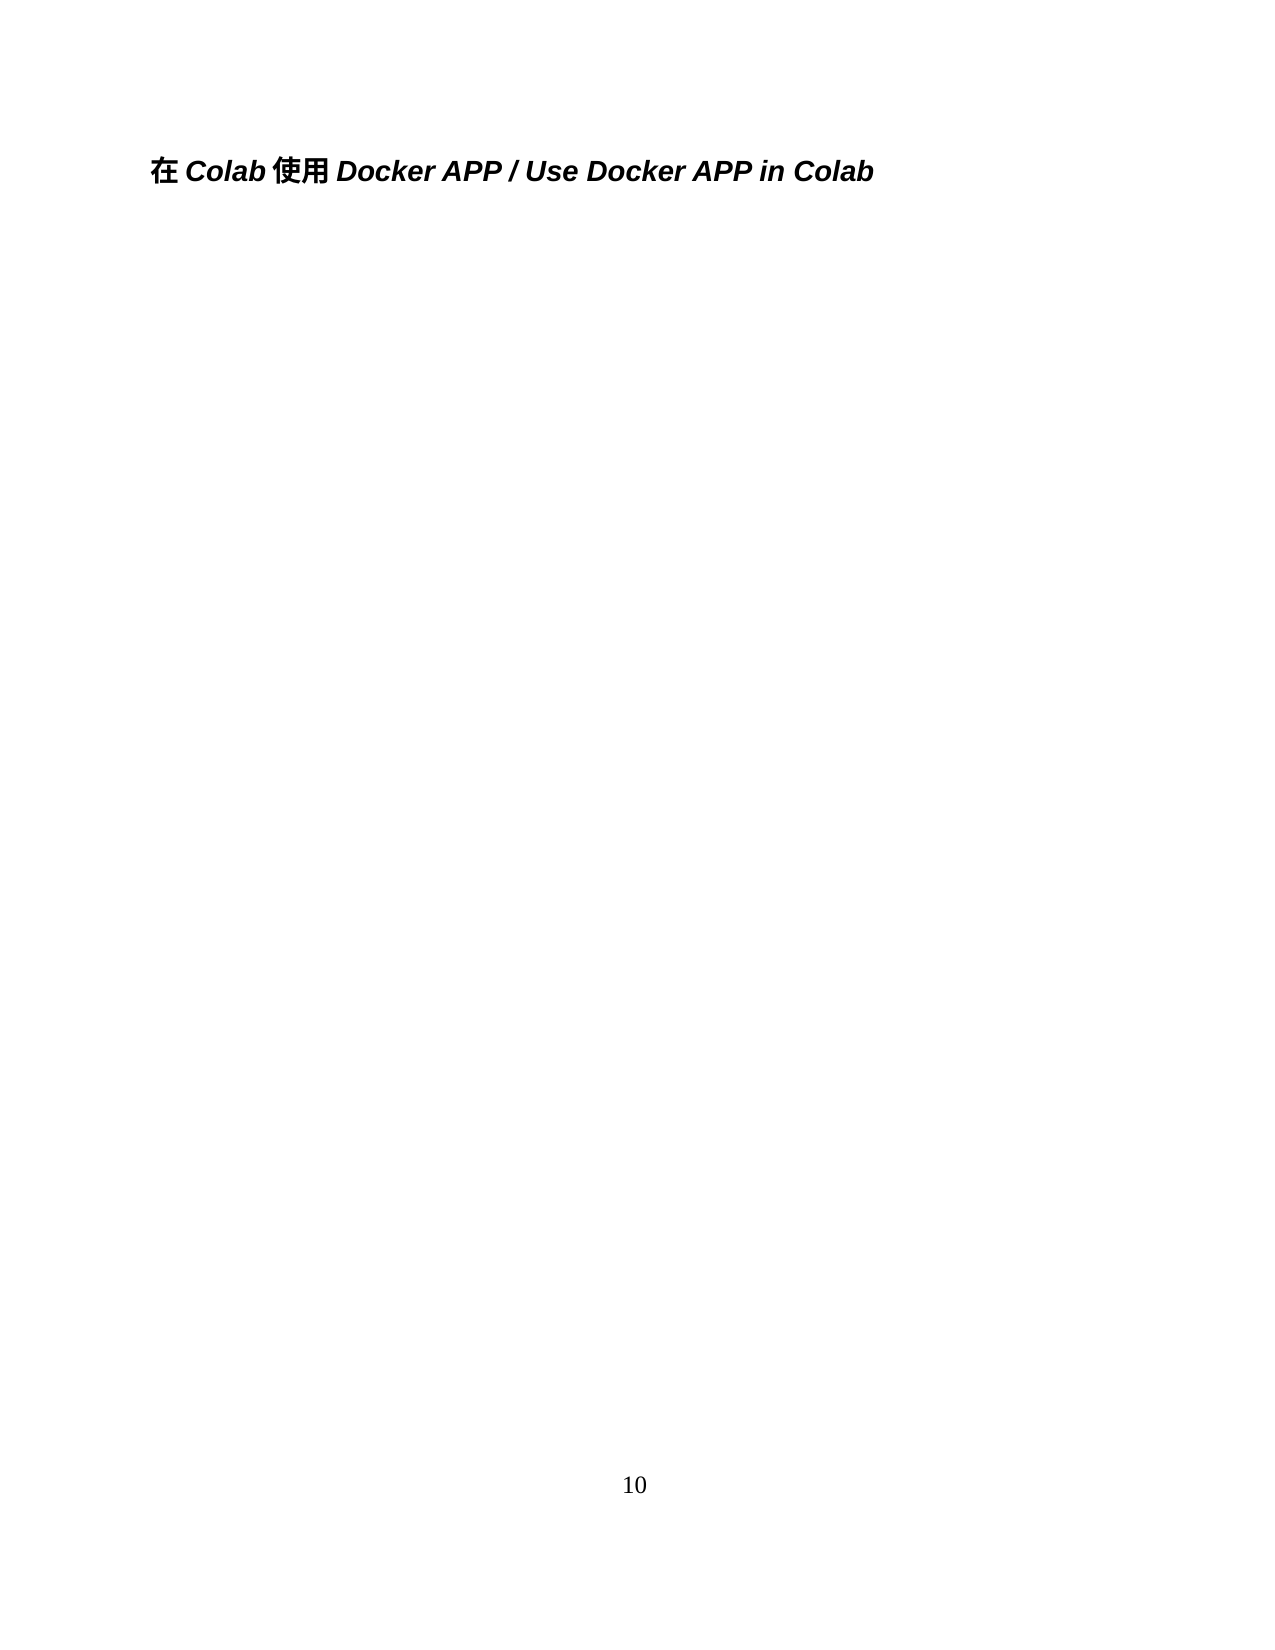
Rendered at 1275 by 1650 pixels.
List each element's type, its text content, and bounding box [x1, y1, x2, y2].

subtitle 在Colab使用Docker APP / Use Docker APP in Colab [150, 150, 1125, 190]
